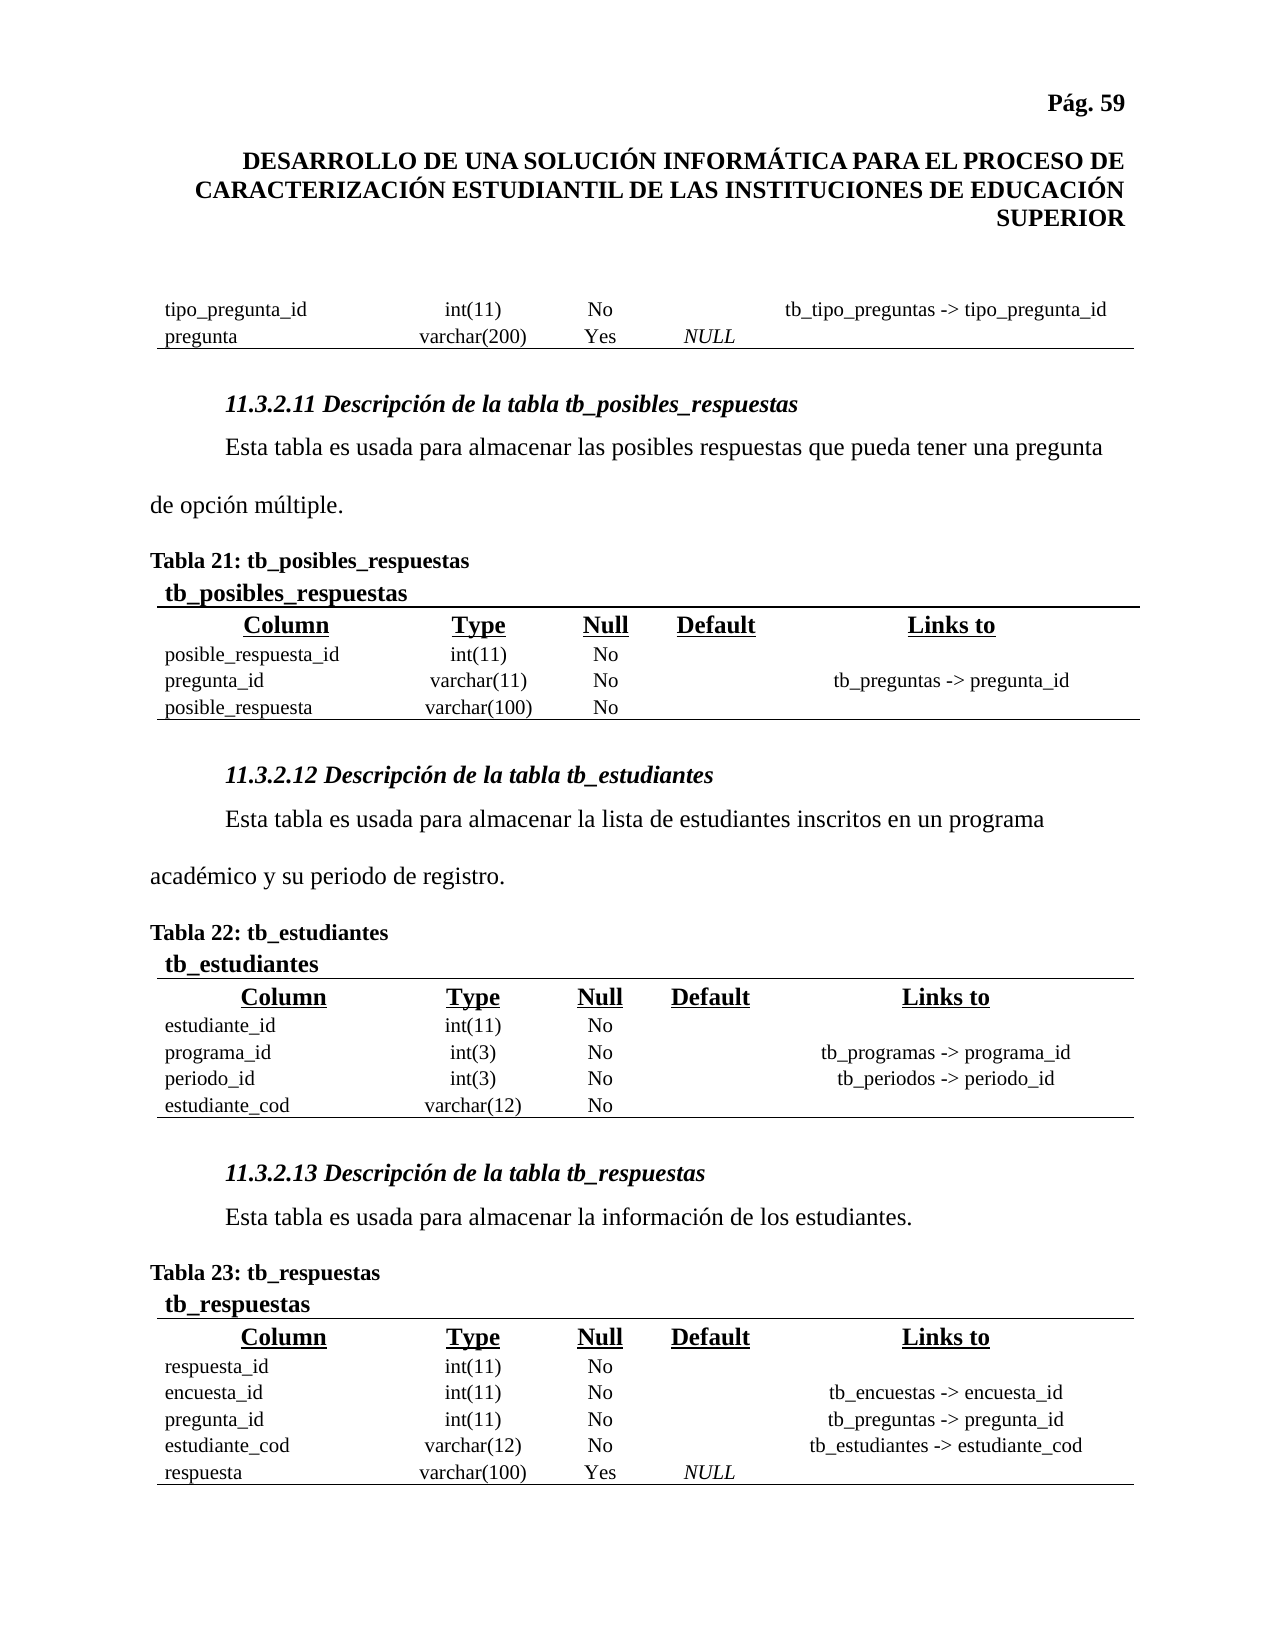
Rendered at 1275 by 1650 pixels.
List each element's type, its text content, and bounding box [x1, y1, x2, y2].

table_cell No [536, 1064, 663, 1090]
table_cell varchar(100) [409, 1457, 536, 1484]
table_cell Type [415, 608, 542, 639]
table_cell varchar(100) [415, 693, 542, 719]
table_cell No [536, 1037, 663, 1064]
table_cell tb_preguntas -> pregunta_id [763, 666, 1140, 692]
table_header [536, 945, 663, 978]
table_cell [669, 693, 763, 719]
table_header [757, 1285, 1134, 1318]
table_cell varchar(12) [409, 1090, 536, 1117]
table_cell [757, 1457, 1134, 1484]
table_cell No [536, 1431, 663, 1457]
table_cell encuesta_id [157, 1378, 409, 1404]
table_cell [664, 1090, 757, 1117]
table_cell [664, 295, 757, 321]
table_cell int(11) [409, 1378, 536, 1404]
table_cell [664, 1037, 757, 1064]
subtitle 11.3.2.13 Descripción de la tabla tb_respuestas [150, 1158, 1125, 1187]
table_cell pregunta_id [157, 1404, 409, 1431]
table_cell [757, 1011, 1134, 1037]
table_cell No [536, 1351, 663, 1378]
text Esta tabla es usada para almacenar la información de los estudiantes. [150, 1202, 1125, 1230]
table_cell respuesta [157, 1457, 409, 1484]
table_header [409, 1285, 536, 1318]
table_cell Default [664, 1319, 757, 1351]
table_cell posible_respuesta [157, 693, 415, 719]
table_header [763, 574, 1140, 606]
table_cell Default [664, 979, 757, 1011]
table_cell tb_programas -> programa_id [757, 1037, 1134, 1064]
table_cell [757, 1090, 1134, 1117]
table_cell Links to [757, 979, 1134, 1011]
text Esta tabla es usada para almacenar la lista de estudiantes inscritos en un programa académico y su periodo de registro. [150, 804, 1125, 890]
table_cell [763, 639, 1140, 666]
table_cell pregunta [157, 321, 409, 348]
table_cell tipo_pregunta_id [157, 295, 409, 321]
table_cell pregunta_id [157, 666, 415, 692]
table_header [757, 945, 1134, 978]
table_cell [664, 1431, 757, 1457]
table_cell No [542, 639, 669, 666]
table_cell estudiante_cod [157, 1431, 409, 1457]
table_header [542, 574, 669, 606]
table_cell Null [542, 608, 669, 639]
table_cell Null [536, 1319, 663, 1351]
table_cell [664, 1064, 757, 1090]
table_header tb_respuestas [157, 1285, 409, 1318]
table_cell varchar(200) [409, 321, 536, 348]
table_cell tb_periodos -> periodo_id [757, 1064, 1134, 1090]
table_cell Type [409, 979, 536, 1011]
subtitle 11.3.2.12 Descripción de la tabla tb_estudiantes [150, 761, 1125, 789]
table_cell Column [157, 608, 415, 639]
table_cell estudiante_cod [157, 1090, 409, 1117]
table_cell int(11) [409, 1011, 536, 1037]
table_cell Links to [763, 608, 1140, 639]
table_cell No [536, 295, 663, 321]
table_cell respuesta_id [157, 1351, 409, 1378]
subtitle 11.3.2.11 Descripción de la tabla tb_posibles_respuestas [150, 389, 1125, 418]
table_cell tb_preguntas -> pregunta_id [757, 1404, 1134, 1431]
table_cell No [536, 1090, 663, 1117]
table_cell No [536, 1378, 663, 1404]
table_cell [757, 321, 1134, 348]
table_cell [757, 1351, 1134, 1378]
table_header tb_posibles_respuestas [157, 574, 415, 606]
table_cell int(3) [409, 1037, 536, 1064]
text Tabla 23: tb_respuestas [150, 1259, 1125, 1285]
table_header [536, 1285, 663, 1318]
table_cell No [542, 693, 669, 719]
table_cell [664, 1404, 757, 1431]
table_cell Null [536, 979, 663, 1011]
table_cell No [536, 1404, 663, 1431]
table_header [409, 945, 536, 978]
table_cell int(11) [409, 295, 536, 321]
table_cell No [536, 1011, 663, 1037]
table_cell int(3) [409, 1064, 536, 1090]
table_cell Column [157, 1319, 409, 1351]
table_cell Default [669, 608, 763, 639]
table_cell Links to [757, 1319, 1134, 1351]
table_cell periodo_id [157, 1064, 409, 1090]
text Tabla 22: tb_estudiantes [150, 919, 1125, 945]
table_cell int(11) [409, 1351, 536, 1378]
text Esta tabla es usada para almacenar las posibles respuestas que pueda tener una pregunta de opción múltiple. [150, 432, 1125, 518]
table_header [669, 574, 763, 606]
table_cell tb_encuestas -> encuesta_id [757, 1378, 1134, 1404]
table_cell tb_tipo_preguntas -> tipo_pregunta_id [757, 295, 1134, 321]
table_cell int(11) [409, 1404, 536, 1431]
table_cell int(11) [415, 639, 542, 666]
table_cell [664, 1378, 757, 1404]
table_cell estudiante_id [157, 1011, 409, 1037]
table_cell programa_id [157, 1037, 409, 1064]
table_cell No [542, 666, 669, 692]
table_cell Yes [536, 321, 663, 348]
text Tabla 21: tb_posibles_respuestas [150, 547, 1125, 574]
table_cell NULL [664, 321, 757, 348]
table_header [664, 1285, 757, 1318]
table_cell Type [409, 1319, 536, 1351]
table_cell varchar(11) [415, 666, 542, 692]
table_cell tb_estudiantes -> estudiante_cod [757, 1431, 1134, 1457]
table_cell NULL [664, 1457, 757, 1484]
table_cell posible_respuesta_id [157, 639, 415, 666]
table_cell varchar(12) [409, 1431, 536, 1457]
table_cell [669, 666, 763, 692]
table_header [415, 574, 542, 606]
table_cell [763, 693, 1140, 719]
table_cell [669, 639, 763, 666]
table_header [664, 945, 757, 978]
table_header tb_estudiantes [157, 945, 409, 978]
table_cell [664, 1351, 757, 1378]
table_cell Column [157, 979, 409, 1011]
table_cell [664, 1011, 757, 1037]
table_cell Yes [536, 1457, 663, 1484]
